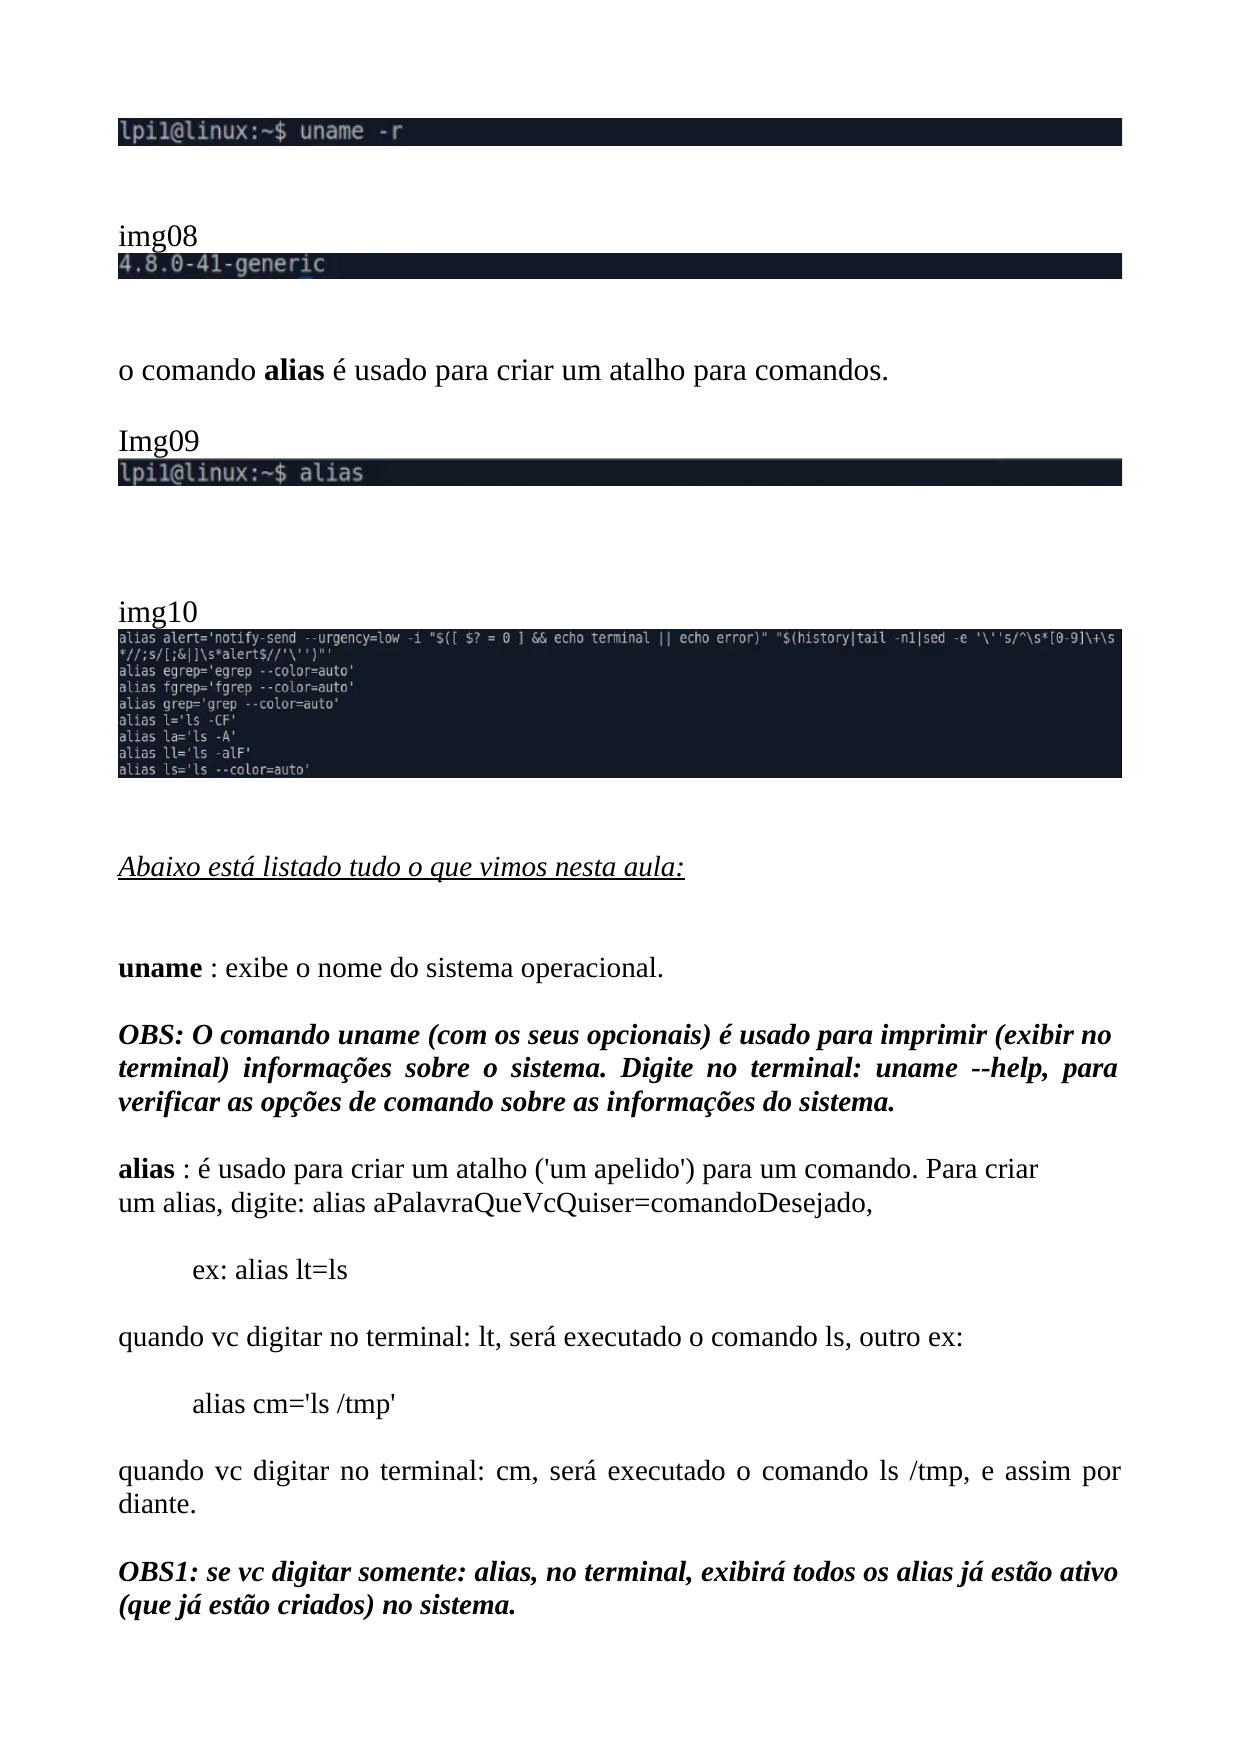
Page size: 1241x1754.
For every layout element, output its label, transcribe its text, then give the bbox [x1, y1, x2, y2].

text alias cm='ls /tmp' [118, 1386, 1122, 1419]
text um alias, digite: alias aPalavraQueVcQuiser=comandoDesejado, [118, 1185, 1122, 1218]
picture [118, 458, 1123, 486]
text Abaixo está listado tudo o que vimos nesta aula: [118, 849, 1122, 883]
text terminal) informações sobre o sistema. Digite no terminal: uname --help, para verificar as opções de comando sobre as informações do sistema. [118, 1051, 1122, 1118]
text img10 [118, 593, 1122, 629]
text uname : exibe o nome do sistema operacional. [118, 950, 1122, 983]
text quando vc digitar no terminal: lt, será executado o comando ls, outro ex: [118, 1319, 1122, 1352]
picture [118, 629, 1123, 778]
text quando vc digitar no terminal: cm, será executado o comando ls /tmp, e assim por diante. [118, 1453, 1122, 1520]
text OBS1: se vc digitar somente: alias, no terminal, exibirá todos os alias já estão ativo (que já estão criados) no sistema. [118, 1554, 1122, 1621]
text img08 [118, 217, 1122, 253]
text o comando alias é usado para criar um atalho para comandos. [118, 351, 1122, 387]
text alias : é usado para criar um atalho ('um apelido') para um comando. Para criar [118, 1151, 1122, 1185]
text OBS: O comando uname (com os seus opcionais) é usado para imprimir (exibir no [118, 1017, 1122, 1051]
text Img09 [118, 423, 1122, 458]
picture [118, 253, 1123, 279]
picture [118, 118, 1123, 146]
text ex: alias lt=ls [118, 1252, 1122, 1285]
